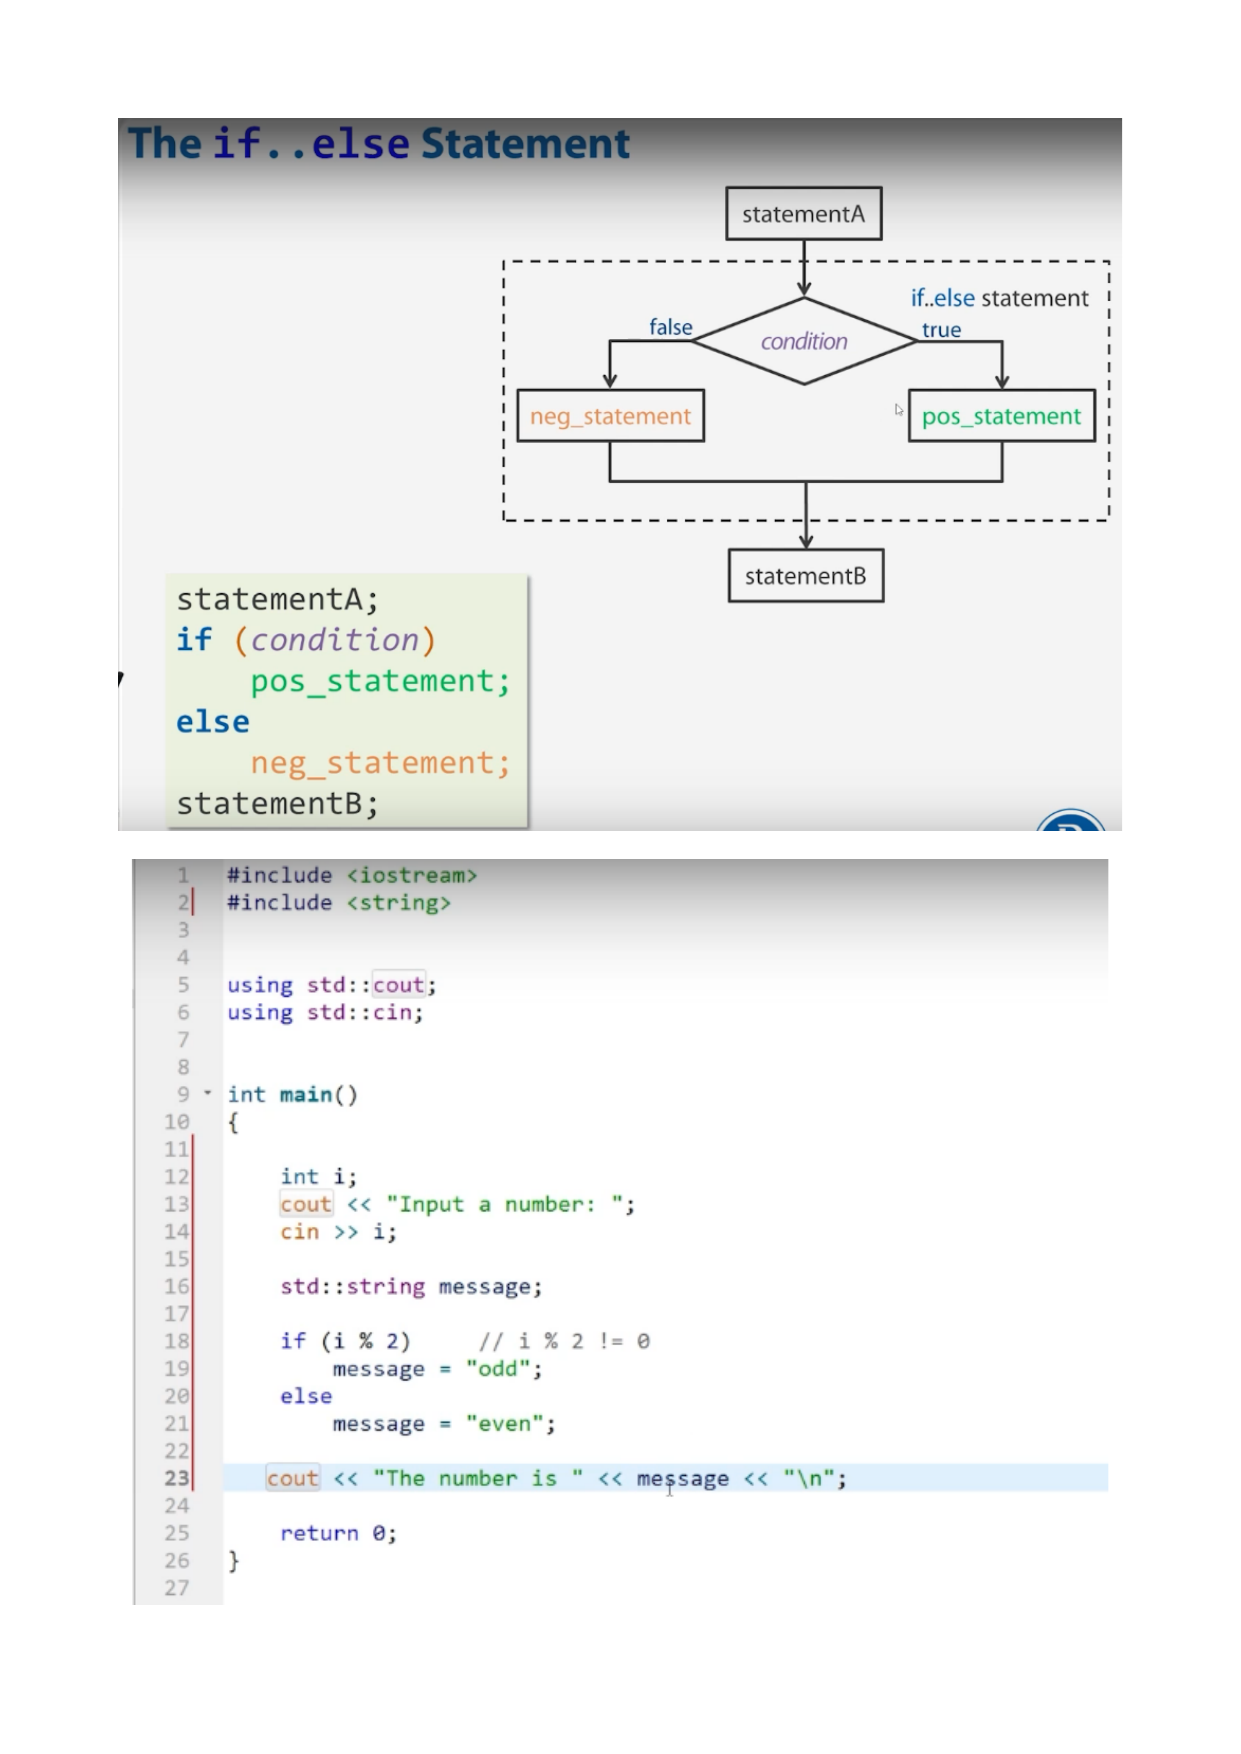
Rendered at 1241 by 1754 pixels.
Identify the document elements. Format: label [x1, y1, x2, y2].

picture [131, 859, 1109, 1605]
picture [118, 118, 1123, 831]
